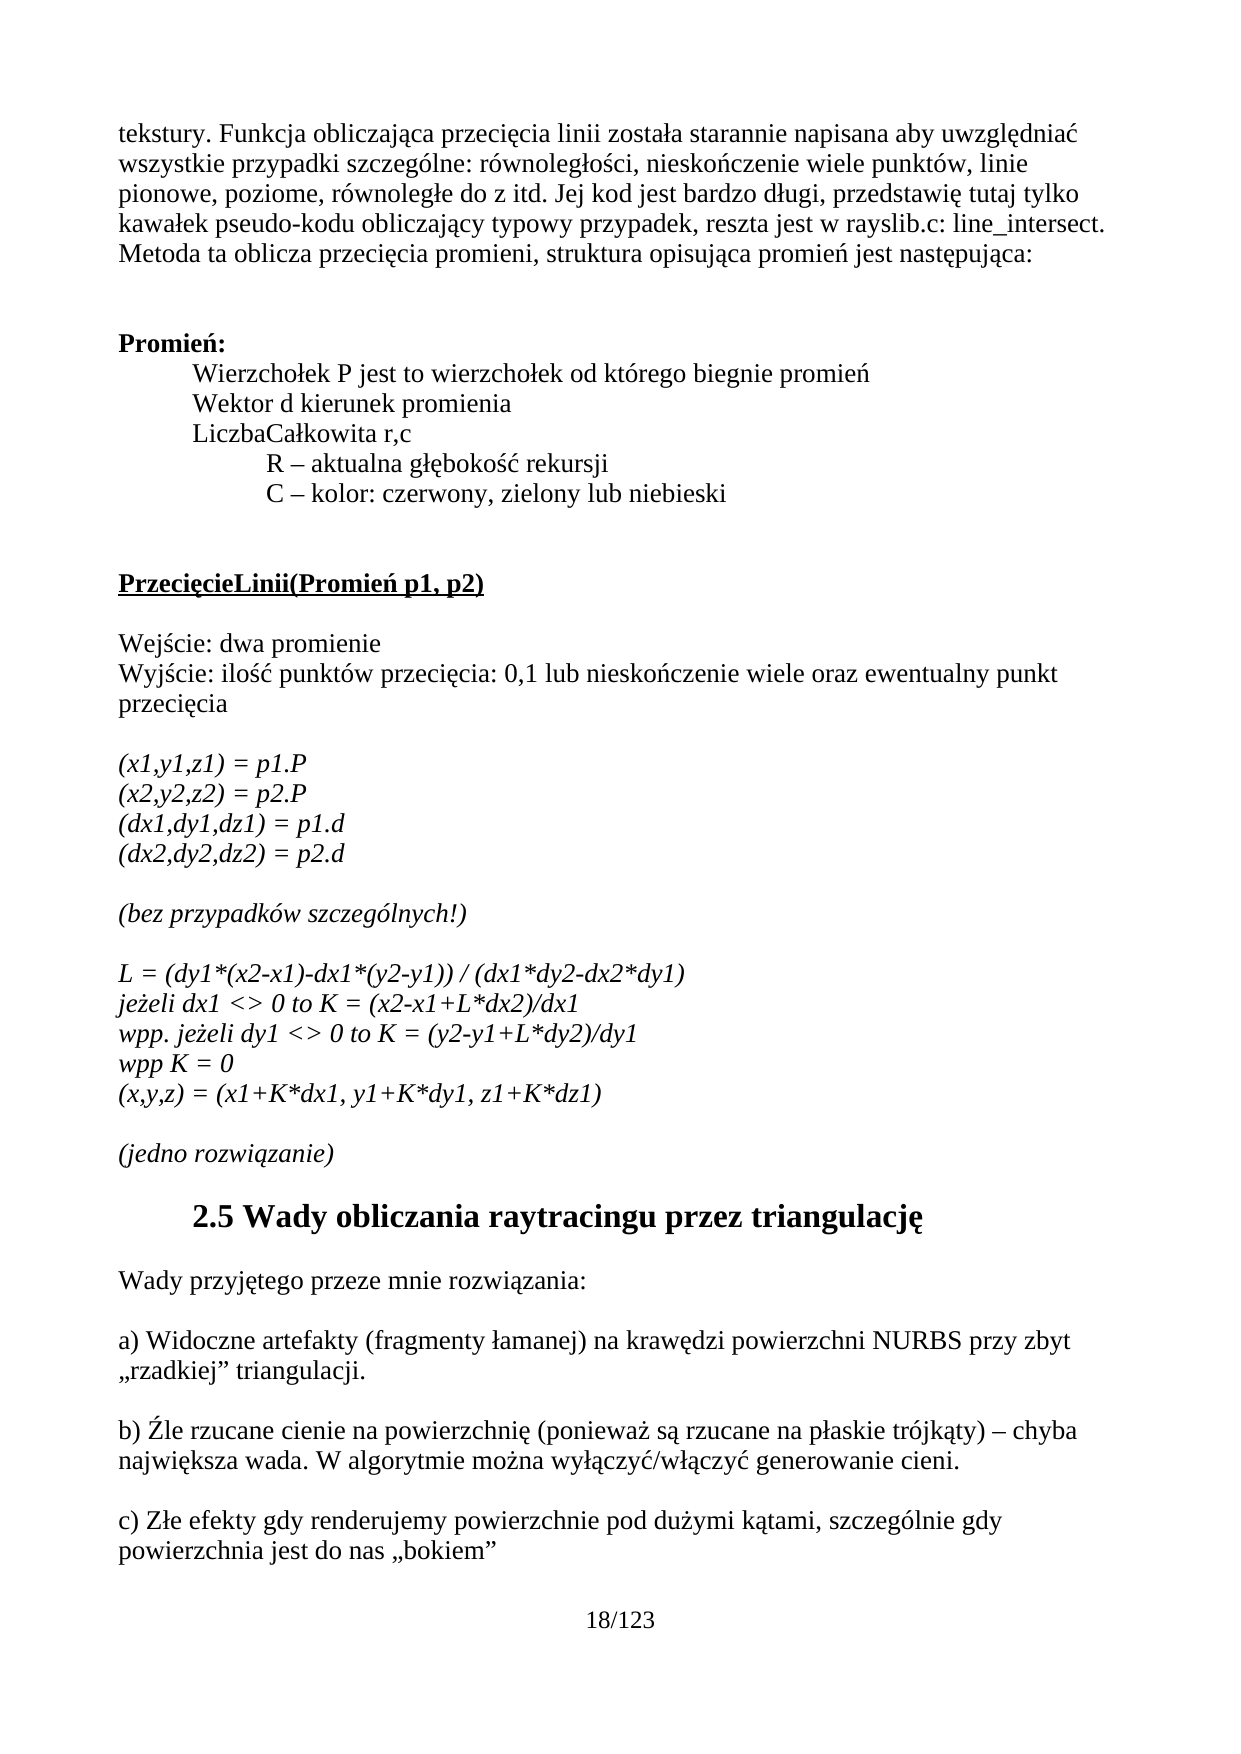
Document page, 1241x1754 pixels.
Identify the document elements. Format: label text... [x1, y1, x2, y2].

text b) Źle rzucane cienie na powierzchnię (ponieważ są rzucane na płaskie trójkąty) – chyba największa wada. W algorytmie można wyłączyć/włączyć generowanie cieni. [118, 1415, 1122, 1475]
text c) Złe efekty gdy renderujemy powierzchnie pod dużymi kątami, szczególnie gdy powierzchnia jest do nas „bokiem” [118, 1505, 1122, 1565]
text Wejście: dwa promienie [118, 628, 1122, 658]
text Promień: [118, 328, 1122, 358]
text PrzecięcieLinii(Promień p1, p2) [118, 568, 1122, 598]
text (x1,y1,z1) = p1.P [118, 748, 1122, 778]
text Wektor d kierunek promienia [118, 388, 1122, 418]
text L = (dy1*(x2-x1)-dx1*(y2-y1)) / (dx1*dy2-dx2*dy1) [118, 958, 1122, 988]
text (x2,y2,z2) = p2.P [118, 778, 1122, 808]
text wpp K = 0 [118, 1048, 1122, 1078]
text R – aktualna głębokość rekursji [118, 448, 1122, 478]
text Wierzchołek P jest to wierzchołek od którego biegnie promień [118, 358, 1122, 388]
text LiczbaCałkowita r,c [118, 418, 1122, 448]
text Wyjście: ilość punktów przecięcia: 0,1 lub nieskończenie wiele oraz ewentualny punkt przecięcia [118, 658, 1122, 718]
text wpp. jeżeli dy1 <> 0 to K = (y2-y1+L*dy2)/dy1 [118, 1018, 1122, 1048]
text (jedno rozwiązanie) [118, 1138, 1122, 1168]
text jeżeli dx1 <> 0 to K = (x2-x1+L*dx2)/dx1 [118, 988, 1122, 1018]
text 2.5 Wady obliczania raytracingu przez triangulację [118, 1198, 1122, 1235]
text (dx2,dy2,dz2) = p2.d [118, 838, 1122, 868]
text C – kolor: czerwony, zielony lub niebieski [118, 478, 1122, 508]
text tekstury. Funkcja obliczająca przecięcia linii została starannie napisana aby uwzględniać wszystkie przypadki szczególne: równoległości, nieskończenie wiele punktów, linie pionowe, poziome, równoległe do z itd. Jej kod jest bardzo długi, przedstawię tutaj tylko kawałek pseudo-kodu obliczający typowy przypadek, reszta jest w rayslib.c: line_intersect. Metoda ta oblicza przecięcia promieni, struktura opisująca promień jest następująca: [118, 118, 1122, 268]
text (bez przypadków szczególnych!) [118, 898, 1122, 928]
text Wady przyjętego przeze mnie rozwiązania: [118, 1265, 1122, 1295]
text (x,y,z) = (x1+K*dx1, y1+K*dy1, z1+K*dz1) [118, 1078, 1122, 1108]
text a) Widoczne artefakty (fragmenty łamanej) na krawędzi powierzchni NURBS przy zbyt „rzadkiej” triangulacji. [118, 1325, 1122, 1385]
text (dx1,dy1,dz1) = p1.d [118, 808, 1122, 838]
